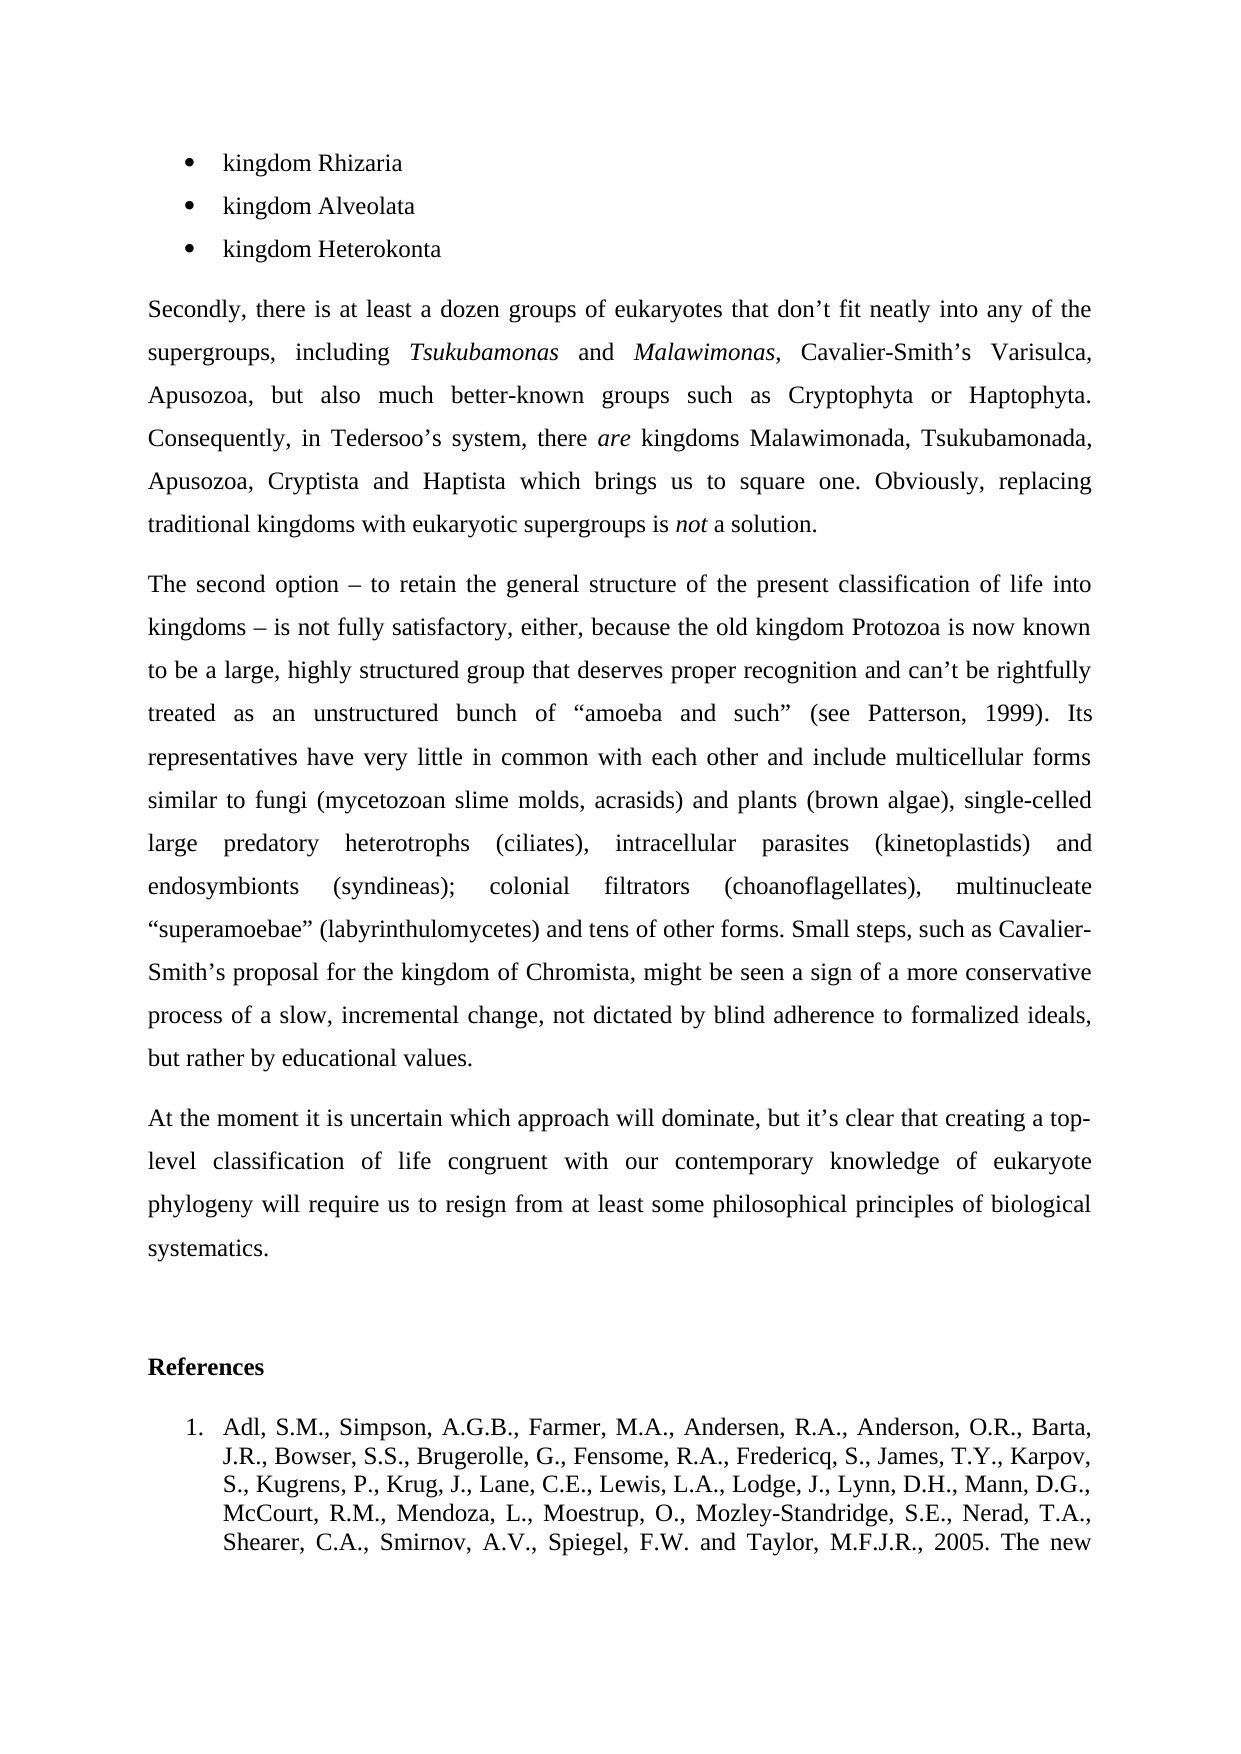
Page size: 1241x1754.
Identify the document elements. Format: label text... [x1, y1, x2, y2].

list kingdom Alveolata [185, 191, 1093, 219]
list kingdom Heterokonta [185, 234, 1093, 263]
text The second option – to retain the general structure of the present classification of life into kingdoms – is not fully satisfactory, either, because the old kingdom Protozoa is now known to be a large, highly structured group that deserves proper recognition and can’t be rightfully treated as an unstructured bunch of “amoeba and such” (see Patterson, 1999). Its representatives have very little in common with each other and include multicellular forms similar to fungi (mycetozoan slime molds, acrasids) and plants (brown algae), single-celled large predatory heterotrophs (ciliates), intracellular parasites (kinetoplastids) and endosymbionts (syndineas); colonial filtrators (choanoflagellates), multinucleate “superamoebae” (labyrinthulomycetes) and tens of other forms. Small steps, such as Cavalier-Smith’s proposal for the kingdom of Chromista, might be seen a sign of a more conservative process of a slow, incremental change, not dictated by blind adherence to formalized ideals, but rather by educational values. [148, 569, 1093, 1072]
text At the moment it is uncertain which approach will dominate, but it’s clear that creating a top-level classification of life congruent with our contemporary knowledge of eukaryote phylogeny will require us to resign from at least some philosophical principles of biological systematics. [148, 1103, 1093, 1261]
text References [148, 1352, 1093, 1381]
list Adl, S.M., Simpson, A.G.B., Farmer, M.A., Andersen, R.A., Anderson, O.R., Barta, J.R., Bowser, S.S., Brugerolle, G., Fensome, R.A., Fredericq, S., James, T.Y., Karpov, S., Kugrens, P., Krug, J., Lane, C.E., Lewis, L.A., Lodge, J., Lynn, D.H., Mann, D.G., McCourt, R.M., Mendoza, L., Moestrup, O., Mozley-Standridge, S.E., Nerad, T.A., Shearer, C.A., Smirnov, A.V., Spiegel, F.W. and Taylor, M.F.J.R., 2005. The new [185, 1412, 1093, 1556]
list kingdom Rhizaria [185, 148, 1093, 176]
text Secondly, there is at least a dozen groups of eukaryotes that don’t fit neatly into any of the supergroups, including Tsukubamonas and Malawimonas, Cavalier-Smith’s Varisulca, Apusozoa, but also much better-known groups such as Cryptophyta or Haptophyta. Consequently, in Tedersoo’s system, there are kingdoms Malawimonada, Tsukubamonada, Apusozoa, Cryptista and Haptista which brings us to square one. Obviously, replacing traditional kingdoms with eukaryotic supergroups is not a solution. [148, 294, 1093, 538]
